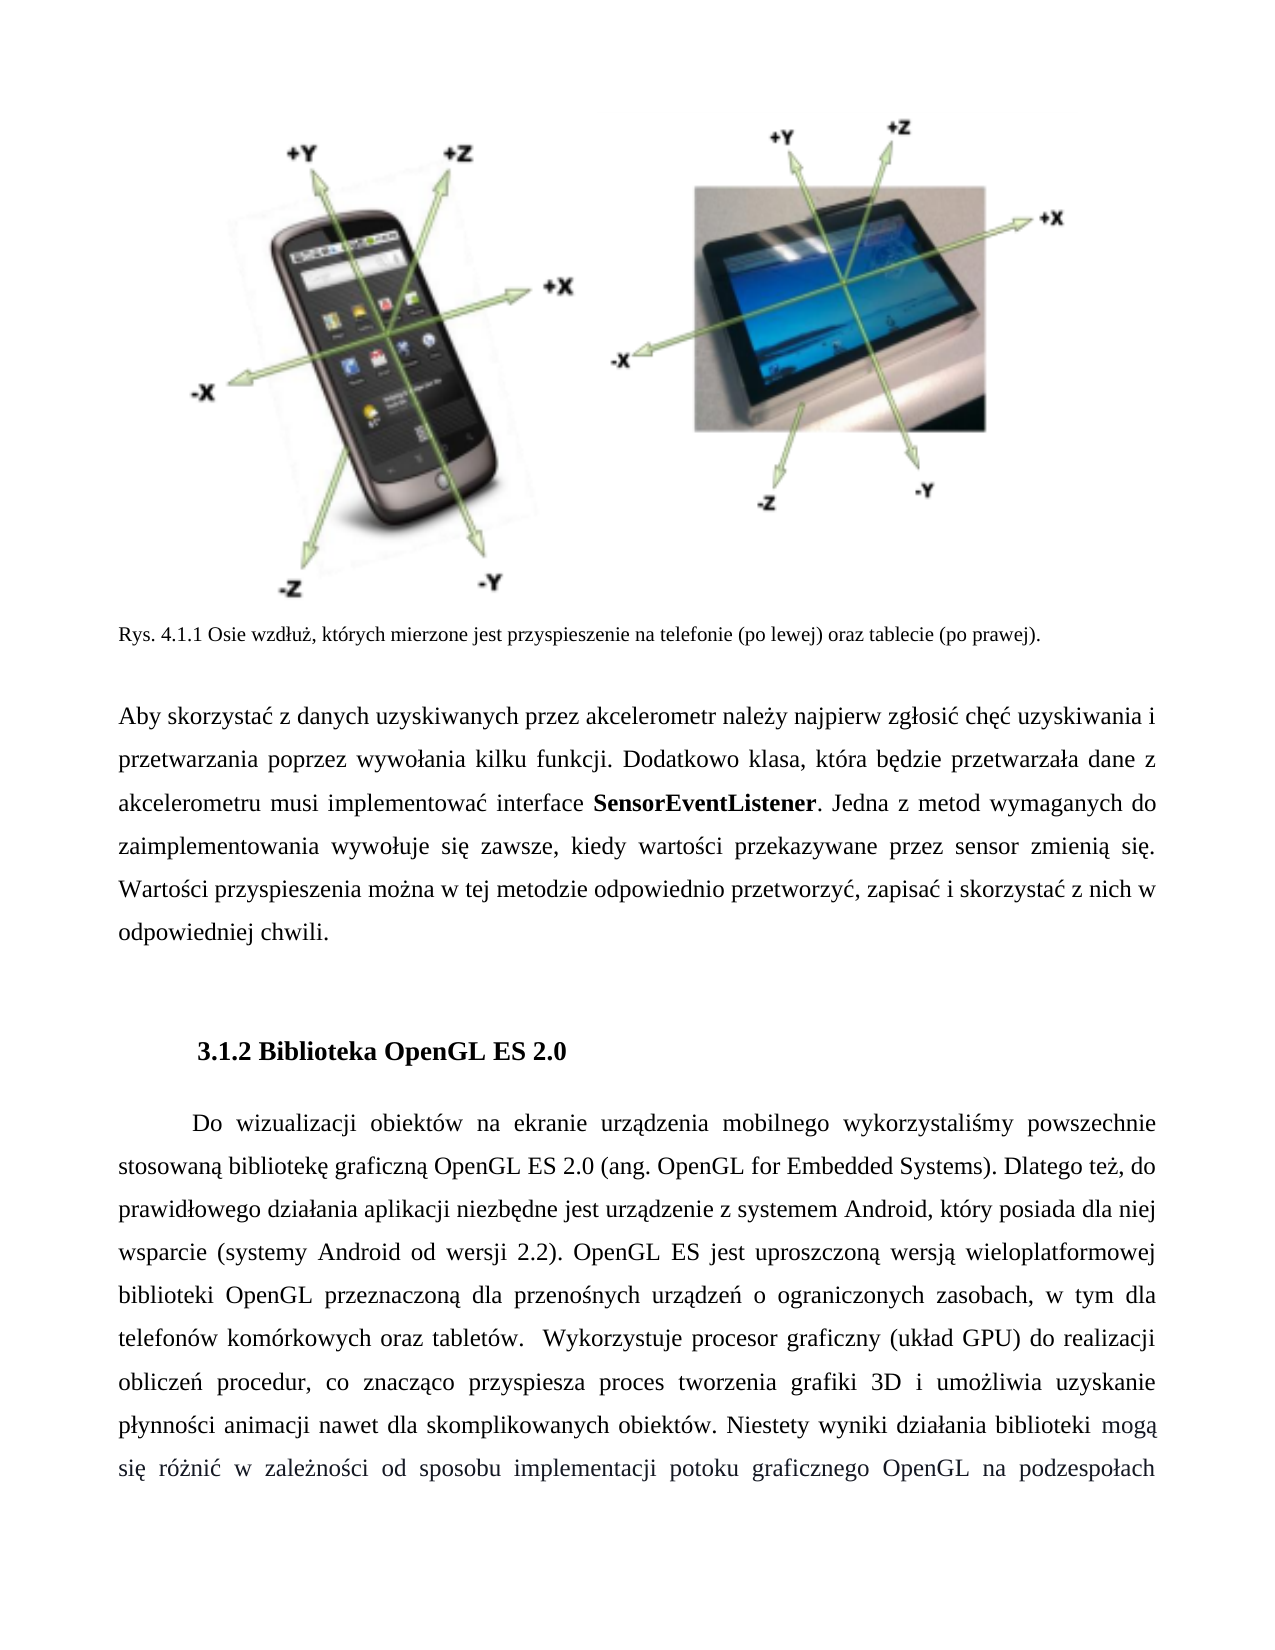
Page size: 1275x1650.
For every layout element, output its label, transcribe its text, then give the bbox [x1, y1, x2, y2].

picture [170, 125, 594, 621]
text Do wizualizacji obiektów na ekranie urządzenia mobilnego wykorzystaliśmy powszechnie stosowaną bibliotekę graficzną OpenGL ES 2.0 (ang. OpenGL for Embedded Systems). Dlatego też, do prawidłowego działania aplikacji niezbędne jest urządzenie z systemem Android, który posiada dla niej wsparcie (systemy Android od wersji 2.2). OpenGL ES jest uproszczoną wersją wieloplatformowej biblioteki OpenGL przeznaczoną dla przenośnych urządzeń o ograniczonych zasobach, w tym dla telefonów komórkowych oraz tabletów. Wykorzystuje procesor graficzny (układ GPU) do realizacji obliczeń procedur, co znacząco przyspiesza proces tworzenia grafiki 3D i umożliwia uzyskanie płynności animacji nawet dla skomplikowanych obiektów. Niestety wyniki działania biblioteki mogą się różnić w zależności od sposobu implementacji potoku graficznego OpenGL na podzespołach [118, 1108, 1157, 1482]
picture [597, 111, 1078, 530]
text Rys. 4.1.1 Osie wzdłuż, których mierzone jest przyspieszenie na telefonie (po lewej) oraz tablecie (po prawej). [118, 94, 1157, 646]
text Aby skorzystać z danych uzyskiwanych przez akcelerometr należy najpierw zgłosić chęć uzyskiwania i przetwarzania poprzez wywołania kilku funkcji. Dodatkowo klasa, która będzie przetwarzała dane z akcelerometru musi implementować interface SensorEventListener. Jedna z metod wymaganych do zaimplementowania wywołuje się zawsze, kiedy wartości przekazywane przez sensor zmienią się. Wartości przyspieszenia można w tej metodzie odpowiednio przetworzyć, zapisać i skorzystać z nich w odpowiedniej chwili. [118, 701, 1157, 946]
subtitle Biblioteka OpenGL ES 2.0 [191, 1035, 1157, 1067]
